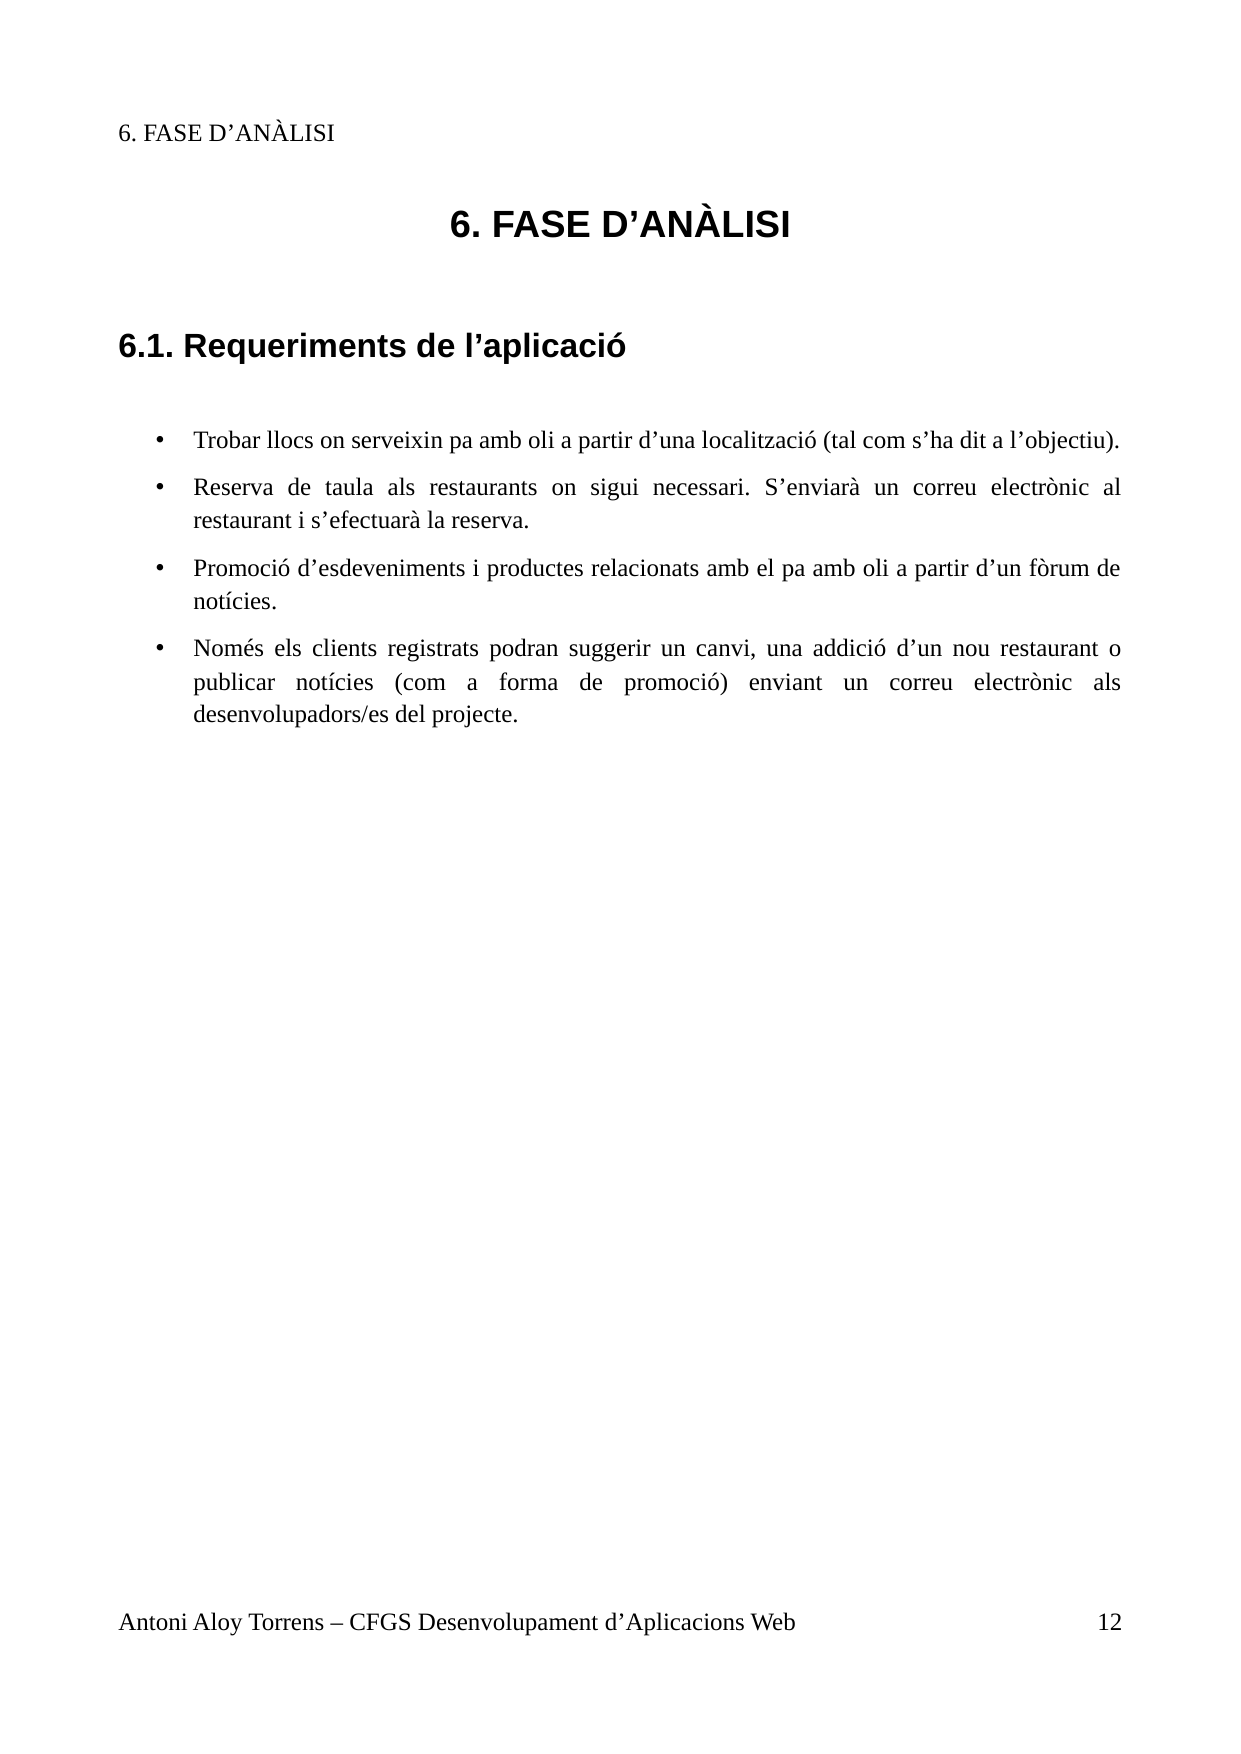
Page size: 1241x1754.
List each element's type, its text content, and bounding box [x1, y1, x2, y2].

list Reserva de taula als restaurants on sigui necessari. S’enviarà un correu electrònic al restaurant i s’efectuarà la reserva. [156, 472, 1122, 534]
subtitle 6.1. Requeriments de l’aplicació [118, 326, 1122, 364]
list Trobar llocs on serveixin pa amb oli a partir d’una localització (tal com s’ha dit a l’objectiu). [156, 425, 1122, 453]
list Només els clients registrats podran suggerir un canvi, una addició d’un nou restaurant o publicar notícies (com a forma de promoció) enviant un correu electrònic als desenvolupadors/es del projecte. [156, 633, 1122, 728]
list Promoció d’esdeveniments i productes relacionats amb el pa amb oli a partir d’un fòrum de notícies. [156, 553, 1122, 615]
subtitle 6. FASE D’ANÀLISI [118, 201, 1122, 245]
